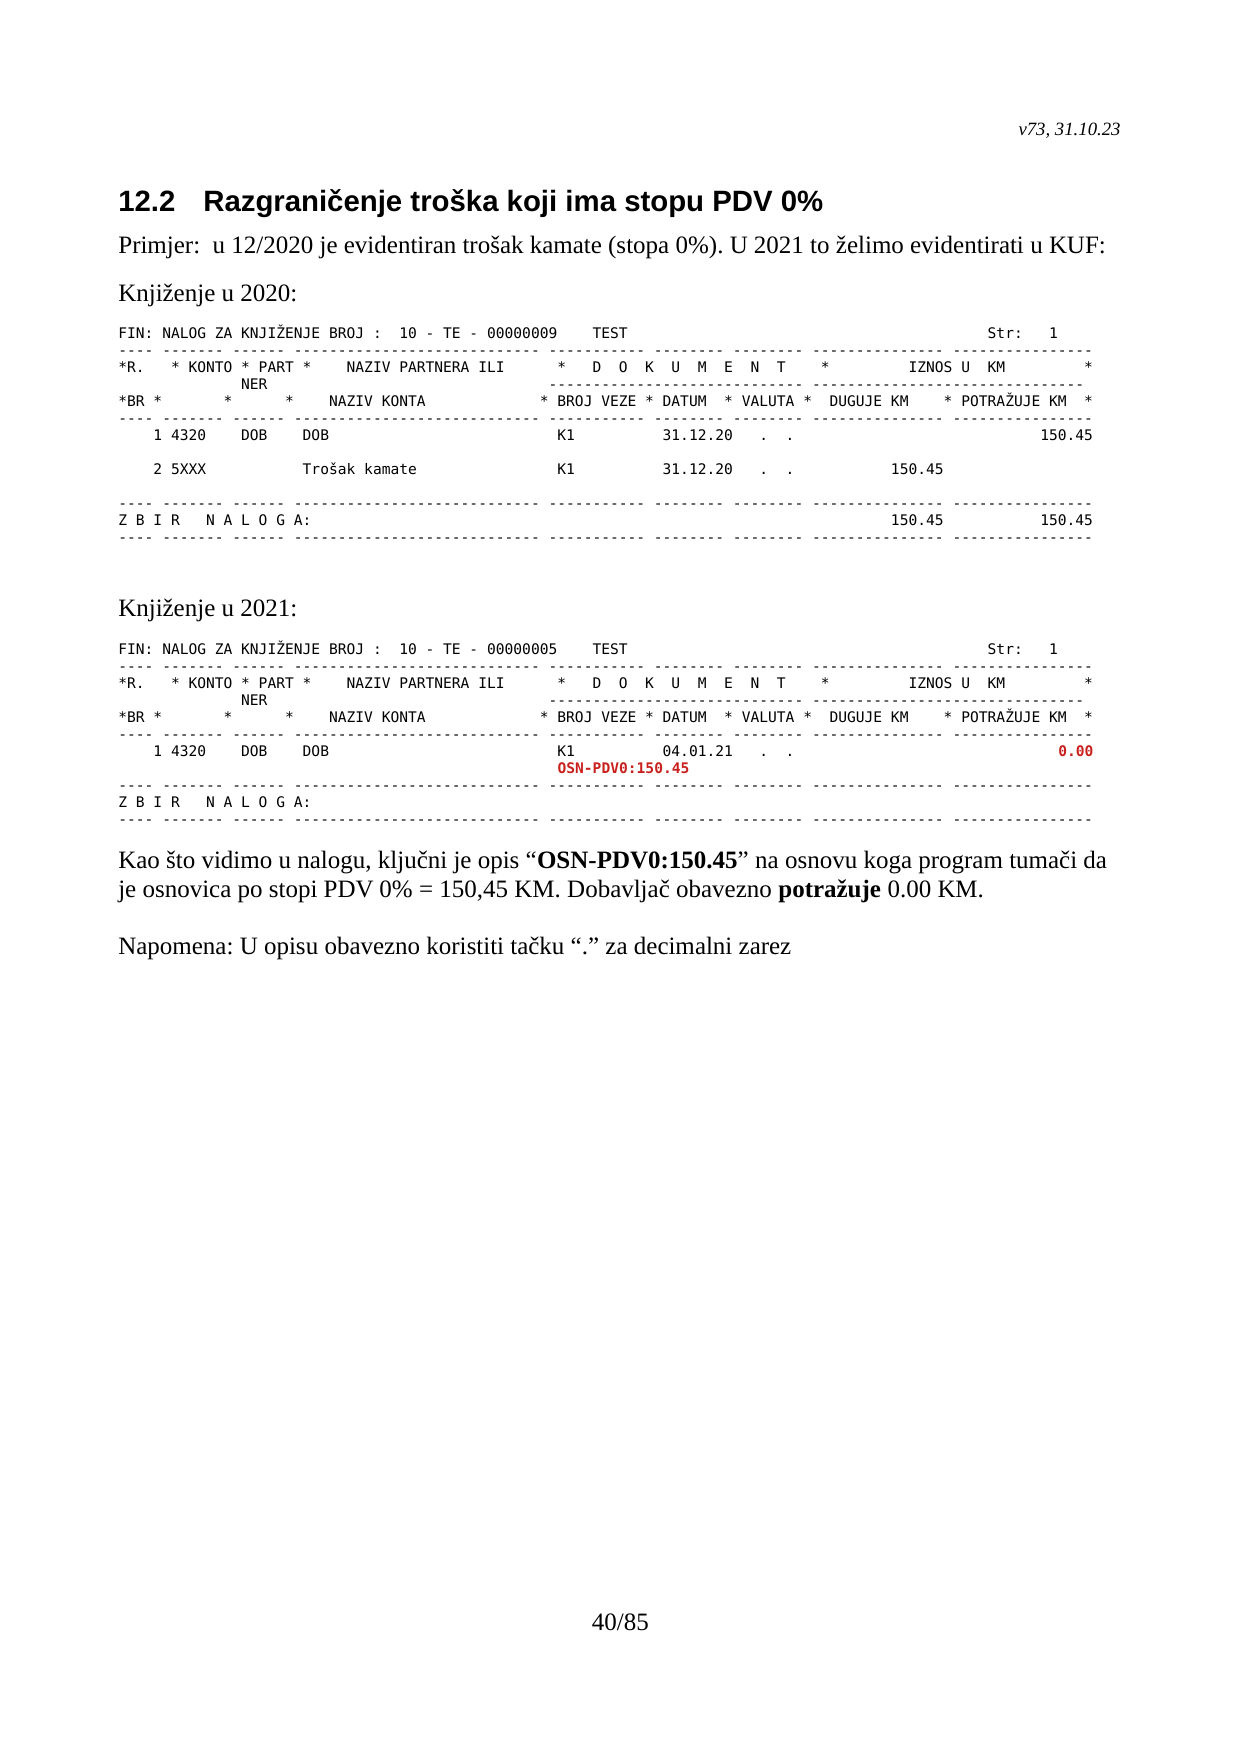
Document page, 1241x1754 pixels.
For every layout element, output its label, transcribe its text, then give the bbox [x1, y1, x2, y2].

text Napomena: U opisu obavezno koristiti tačku “.” za decimalni zarez [118, 931, 1122, 960]
text OSN-PDV0:150.45 [118, 760, 1122, 777]
text ---- ------- ------ ---------------------------- ----------- -------- -------- --------------- ---------------- [118, 658, 1122, 675]
text *R. * KONTO * PART * NAZIV PARTNERA ILI * D O K U M E N T * IZNOS U KM * [118, 675, 1122, 692]
text ---- ------- ------ ---------------------------- ----------- -------- -------- --------------- ---------------- [118, 726, 1122, 743]
text 2 5XXX Trošak kamate K1 31.12.20 . . 150.45 [118, 461, 1122, 478]
text Z B I R N A L O G A: [118, 794, 1122, 811]
text ---- ------- ------ ---------------------------- ----------- -------- -------- --------------- ---------------- [118, 529, 1122, 546]
text NER ----------------------------- ------------------------------- [118, 692, 1122, 709]
text Knjiženje u 2021: [118, 593, 1122, 622]
text ---- ------- ------ ---------------------------- ----------- -------- -------- --------------- ---------------- [118, 410, 1122, 427]
text Z B I R N A L O G A: 150.45 150.45 [118, 512, 1122, 529]
text *BR * * * NAZIV KONTA * BROJ VEZE * DATUM * VALUTA * DUGUJE KM * POTRAŽUJE KM * [118, 393, 1122, 410]
text ---- ------- ------ ---------------------------- ----------- -------- -------- --------------- ---------------- [118, 342, 1122, 359]
text NER ----------------------------- ------------------------------- [118, 376, 1122, 393]
text FIN: NALOG ZA KNJIŽENJE BROJ : 10 - TE - 00000009 TEST Str: 1 [118, 325, 1122, 342]
text ---- ------- ------ ---------------------------- ----------- -------- -------- --------------- ---------------- [118, 495, 1122, 512]
text ---- ------- ------ ---------------------------- ----------- -------- -------- --------------- ---------------- [118, 777, 1122, 794]
text ---- ------- ------ ---------------------------- ----------- -------- -------- --------------- ---------------- [118, 811, 1122, 828]
text *R. * KONTO * PART * NAZIV PARTNERA ILI * D O K U M E N T * IZNOS U KM * [118, 359, 1122, 376]
subtitle Razgraničenje troška koji ima stopu PDV 0% [118, 184, 1122, 217]
text FIN: NALOG ZA KNJIŽENJE BROJ : 10 - TE - 00000005 TEST Str: 1 [118, 641, 1122, 658]
text Knjiženje u 2020: [118, 278, 1122, 306]
text Primjer: u 12/2020 je evidentiran trošak kamate (stopa 0%). U 2021 to želimo evidentirati u KUF: [118, 230, 1122, 259]
text Kao što vidimo u nalogu, ključni je opis “OSN-PDV0:150.45” na osnovu koga program tumači da je osnovica po stopi PDV 0% = 150,45 KM. Dobavljač obavezno potražuje 0.00 KM. [118, 845, 1122, 902]
text 1 4320 DOB DOB K1 04.01.21 . . 0.00 [118, 743, 1122, 760]
text *BR * * * NAZIV KONTA * BROJ VEZE * DATUM * VALUTA * DUGUJE KM * POTRAŽUJE KM * [118, 709, 1122, 726]
text 1 4320 DOB DOB K1 31.12.20 . . 150.45 [118, 427, 1122, 444]
